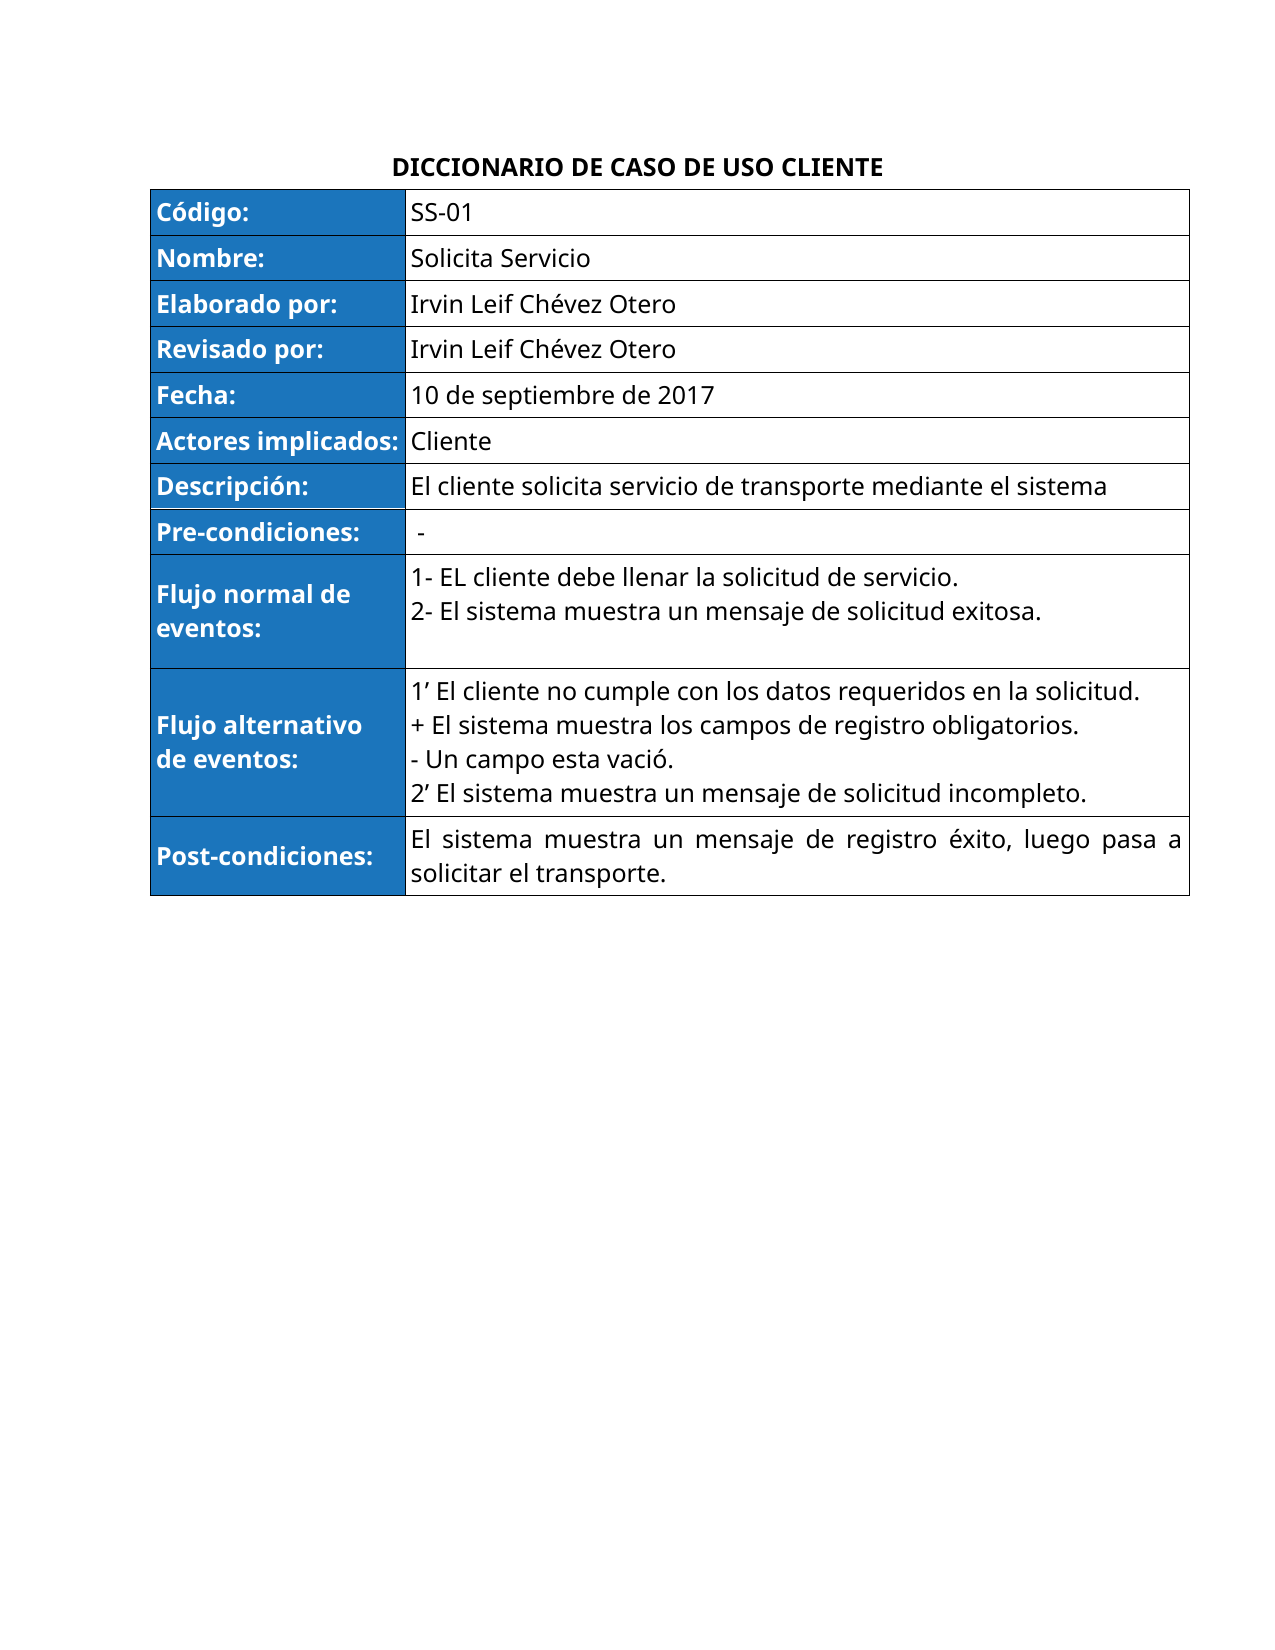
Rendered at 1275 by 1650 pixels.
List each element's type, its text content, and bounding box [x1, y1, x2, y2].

table_header Código: [151, 190, 405, 235]
table_cell Fecha: [151, 373, 405, 417]
table_cell Nombre: [151, 236, 405, 280]
table_cell El cliente solicita servicio de transporte mediante el sistema [406, 464, 1189, 508]
table_cell Descripción: [151, 464, 405, 508]
table_cell Flujo alternativo de eventos: [151, 669, 405, 816]
table_cell Cliente [406, 418, 1189, 463]
table_cell Pre-condiciones: [151, 510, 405, 554]
table_cell 1- EL cliente debe llenar la solicitud de servicio. 2- El sistema muestra un mensaje de solicitud exitosa. [406, 555, 1189, 668]
table_cell 1’ El cliente no cumple con los datos requeridos en la solicitud. + El sistema muestra los campos de registro obligatorios. - Un campo esta vació. 2’ El sistema muestra un mensaje de solicitud incompleto. [406, 669, 1189, 816]
table_cell El sistema muestra un mensaje de registro éxito, luego pasa a solicitar el transporte. [406, 817, 1189, 895]
text DICCIONARIO DE CASO DE USO CLIENTE [150, 150, 1125, 184]
table_cell 10 de septiembre de 2017 [406, 373, 1189, 417]
table_header SS-01 [406, 190, 1189, 235]
table_cell - [406, 510, 1189, 554]
table_cell Irvin Leif Chévez Otero [406, 281, 1189, 326]
table_cell Irvin Leif Chévez Otero [406, 327, 1189, 372]
table_cell Flujo normal de eventos: [151, 555, 405, 668]
table_cell Actores implicados: [151, 418, 405, 463]
table_cell Elaborado por: [151, 281, 405, 326]
table_cell Post-condiciones: [151, 817, 405, 895]
table_cell Solicita Servicio [406, 236, 1189, 280]
table_cell Revisado por: [151, 327, 405, 372]
